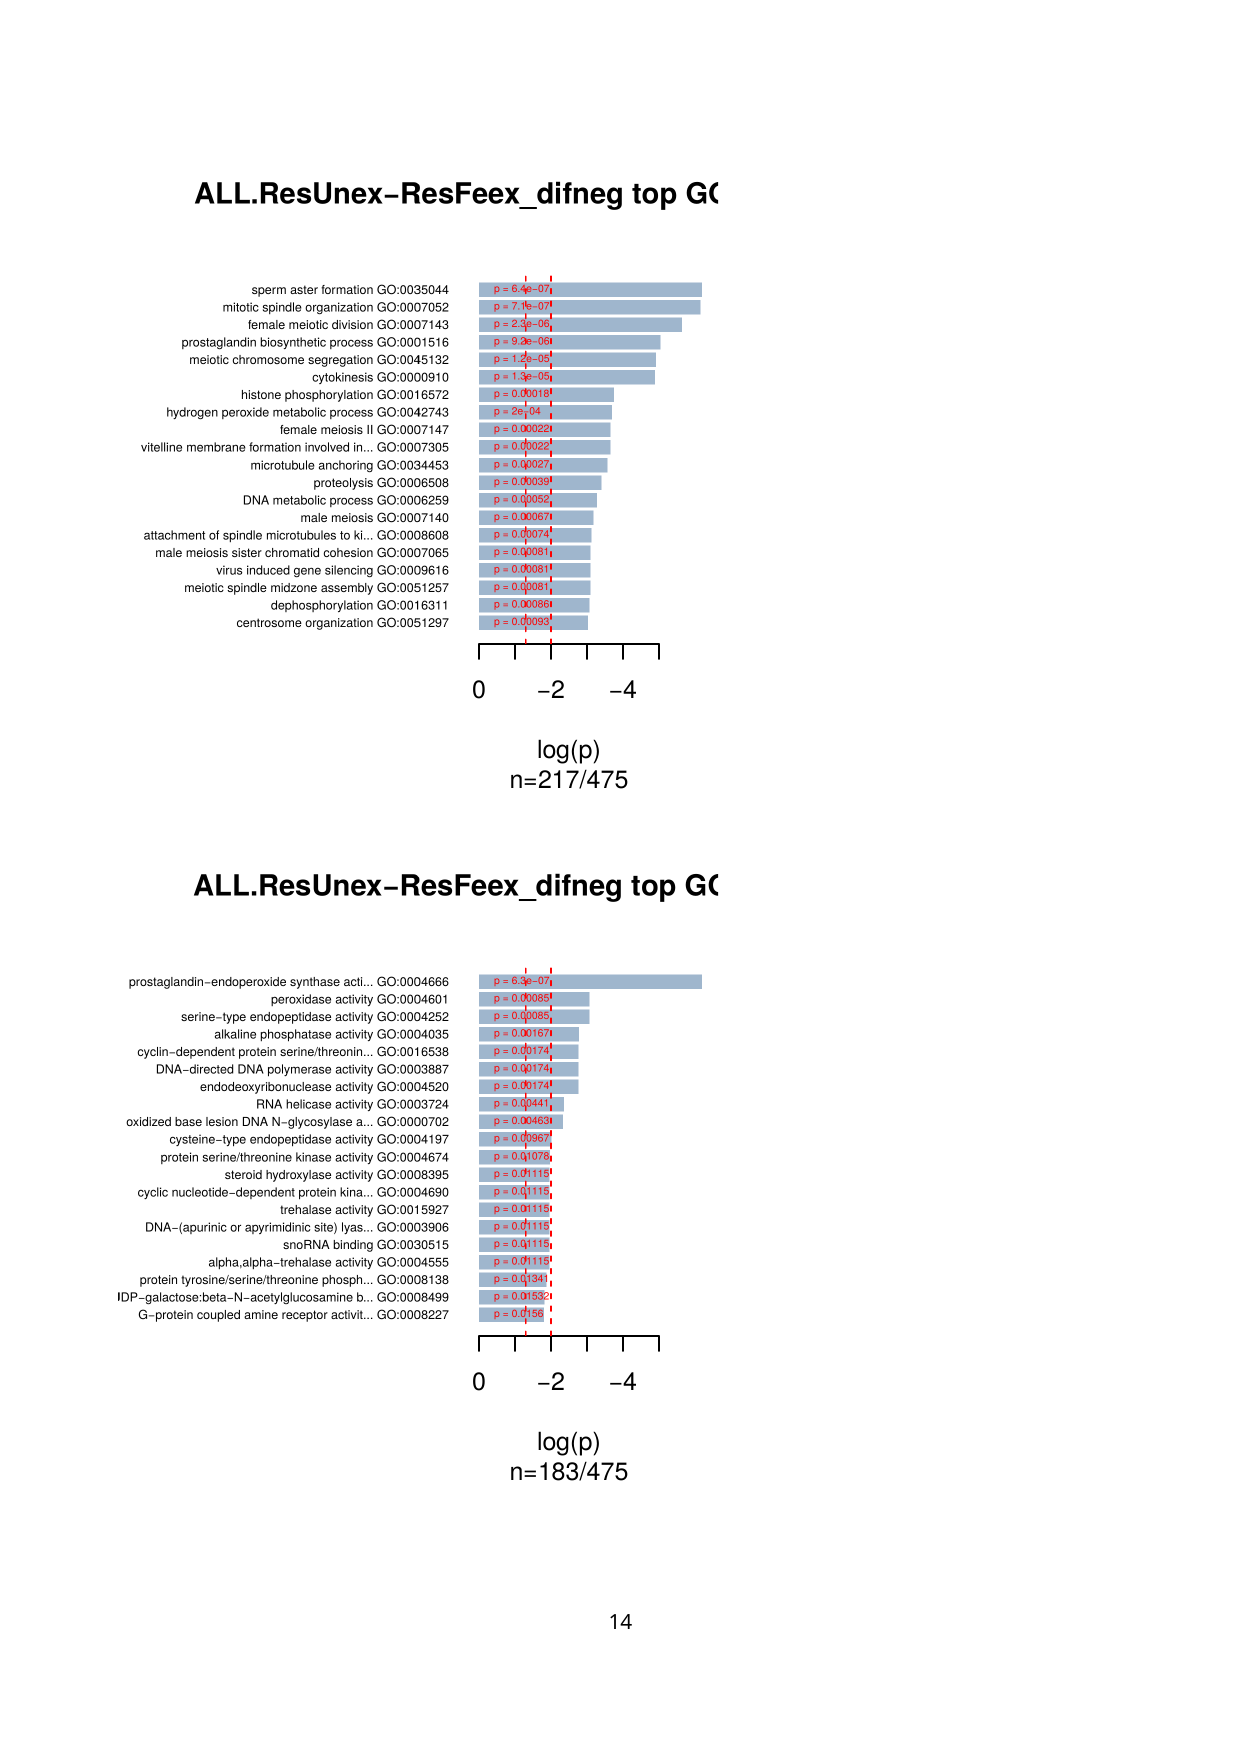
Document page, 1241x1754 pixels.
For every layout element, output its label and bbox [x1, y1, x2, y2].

picture [118, 118, 719, 794]
picture [118, 810, 719, 1486]
